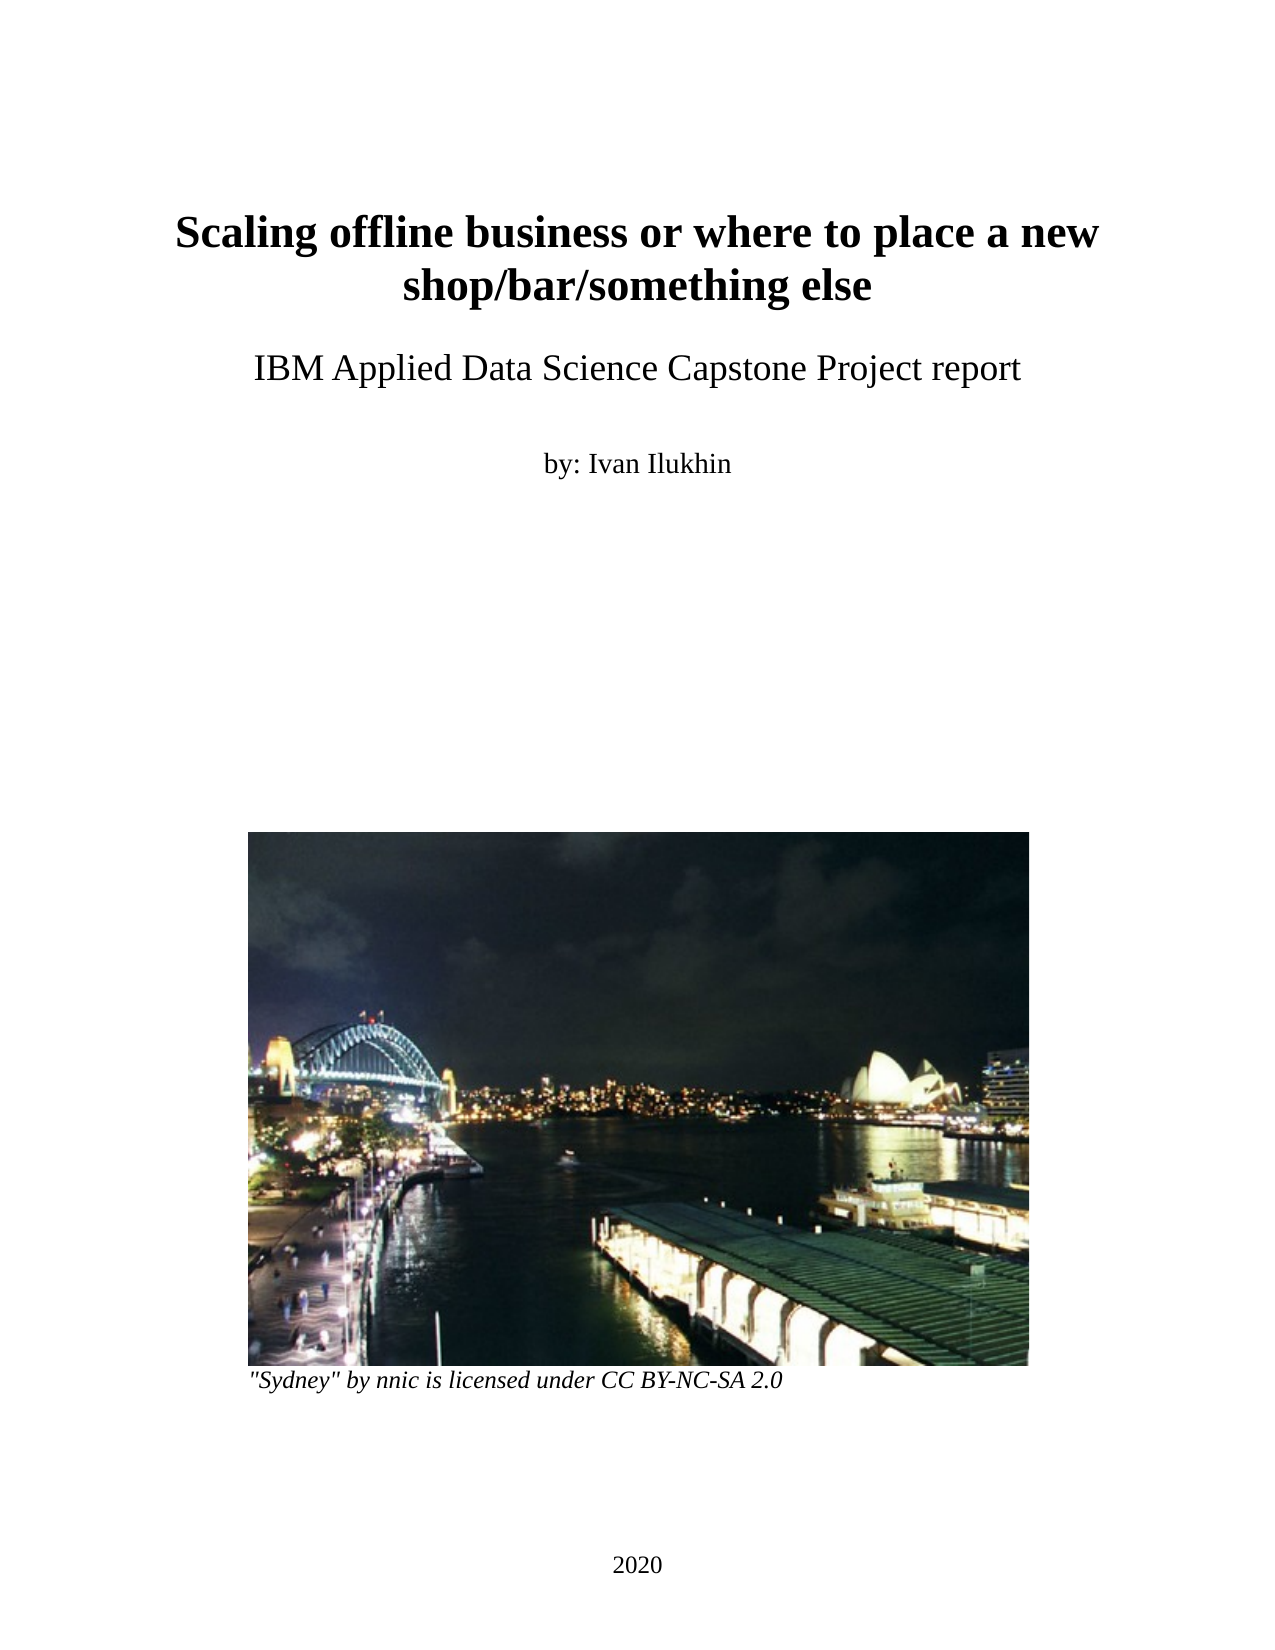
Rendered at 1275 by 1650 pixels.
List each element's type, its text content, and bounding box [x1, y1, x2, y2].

text IBM Applied Data Science Capstone Project report [118, 346, 1157, 389]
text Scaling offline business or where to place a new shop/bar/something else [118, 204, 1157, 310]
picture [248, 832, 1030, 1366]
text by: Ivan Ilukhin [118, 446, 1157, 480]
text "Sydney" by nnic is licensed under CC BY-NC-SA 2.0 [248, 1366, 1029, 1394]
